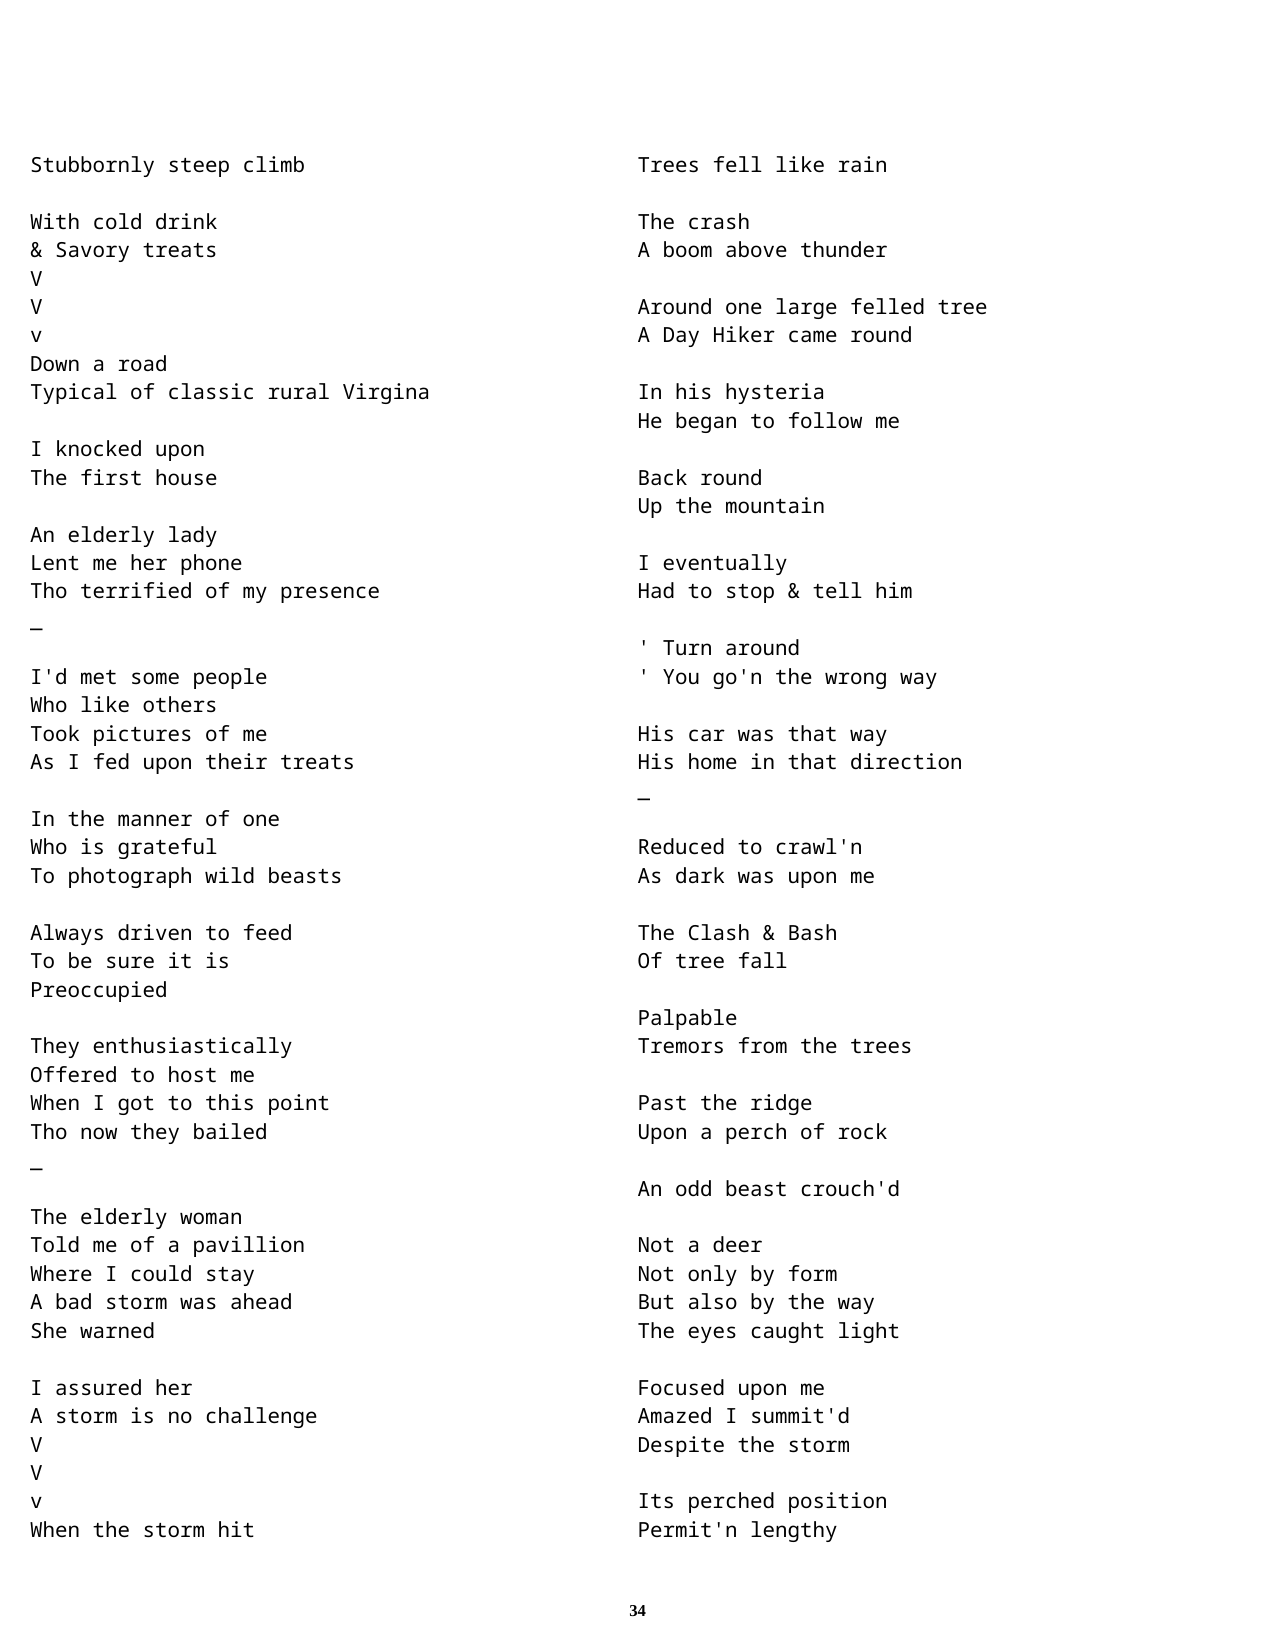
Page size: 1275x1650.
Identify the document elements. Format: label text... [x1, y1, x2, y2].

text Took pictures of me [30, 719, 637, 747]
text Trees fell like rain [637, 150, 1245, 178]
text A bad storm was ahead [30, 1287, 637, 1316]
text _ [637, 776, 1245, 804]
text I assured her [30, 1373, 637, 1401]
text _ [30, 1145, 637, 1174]
text But also by the way [637, 1287, 1245, 1316]
text Tho terrified of my presence [30, 577, 637, 605]
text With cold drink [30, 207, 637, 235]
text Had to stop & tell him [637, 577, 1245, 605]
text Palpable [637, 1003, 1245, 1032]
text Around one large felled tree [637, 292, 1245, 321]
text In the manner of one [30, 804, 637, 832]
text v [30, 1487, 637, 1515]
text Focused upon me [637, 1373, 1245, 1401]
text Down a road [30, 349, 637, 377]
text The crash [637, 207, 1245, 235]
text I'd met some people [30, 662, 637, 690]
text Permit'n lengthy [637, 1515, 1245, 1543]
text To photograph wild beasts [30, 861, 637, 889]
text Tremors from the trees [637, 1032, 1245, 1060]
text Of tree fall [637, 946, 1245, 975]
text When the storm hit [30, 1515, 637, 1543]
text V [30, 264, 637, 292]
text ' You go'n the wrong way [637, 662, 1245, 690]
text To be sure it is [30, 946, 637, 975]
text Where I could stay [30, 1259, 637, 1287]
text Its perched position [637, 1487, 1245, 1515]
text The Clash & Bash [637, 918, 1245, 946]
text V [30, 292, 637, 321]
text Preoccupied [30, 975, 637, 1003]
text They enthusiastically [30, 1032, 637, 1060]
text A storm is no challenge [30, 1401, 637, 1430]
text I knocked upon [30, 434, 637, 463]
text A Day Hiker came round [637, 321, 1245, 349]
text A boom above thunder [637, 235, 1245, 264]
text Who like others [30, 690, 637, 719]
text Offered to host me [30, 1060, 637, 1088]
text Stubbornly steep climb [30, 150, 637, 178]
text An elderly lady [30, 520, 637, 548]
text The first house [30, 463, 637, 491]
text Despite the storm [637, 1430, 1245, 1458]
text Reduced to crawl'n [637, 832, 1245, 861]
text Past the ridge [637, 1088, 1245, 1117]
text _ [30, 605, 637, 633]
text As I fed upon their treats [30, 747, 637, 776]
text In his hysteria [637, 377, 1245, 406]
text I eventually [637, 548, 1245, 577]
text Upon a perch of rock [637, 1117, 1245, 1145]
text ' Turn around [637, 633, 1245, 662]
text Tho now they bailed [30, 1117, 637, 1145]
text Always driven to feed [30, 918, 637, 946]
text Not only by form [637, 1259, 1245, 1287]
text When I got to this point [30, 1088, 637, 1117]
text As dark was upon me [637, 861, 1245, 889]
text Told me of a pavillion [30, 1231, 637, 1259]
text An odd beast crouch'd [637, 1174, 1245, 1202]
text v [30, 321, 637, 349]
text His home in that direction [637, 747, 1245, 776]
text V [30, 1430, 637, 1458]
text Who is grateful [30, 832, 637, 861]
text Not a deer [637, 1231, 1245, 1259]
text The eyes caught light [637, 1316, 1245, 1344]
text His car was that way [637, 719, 1245, 747]
text Amazed I summit'd [637, 1401, 1245, 1430]
text He began to follow me [637, 406, 1245, 434]
text Back round [637, 463, 1245, 491]
text & Savory treats [30, 235, 637, 264]
text V [30, 1458, 637, 1487]
text Up the mountain [637, 491, 1245, 520]
text Lent me her phone [30, 548, 637, 577]
text She warned [30, 1316, 637, 1344]
text The elderly woman [30, 1202, 637, 1231]
text Typical of classic rural Virgina [30, 377, 637, 406]
